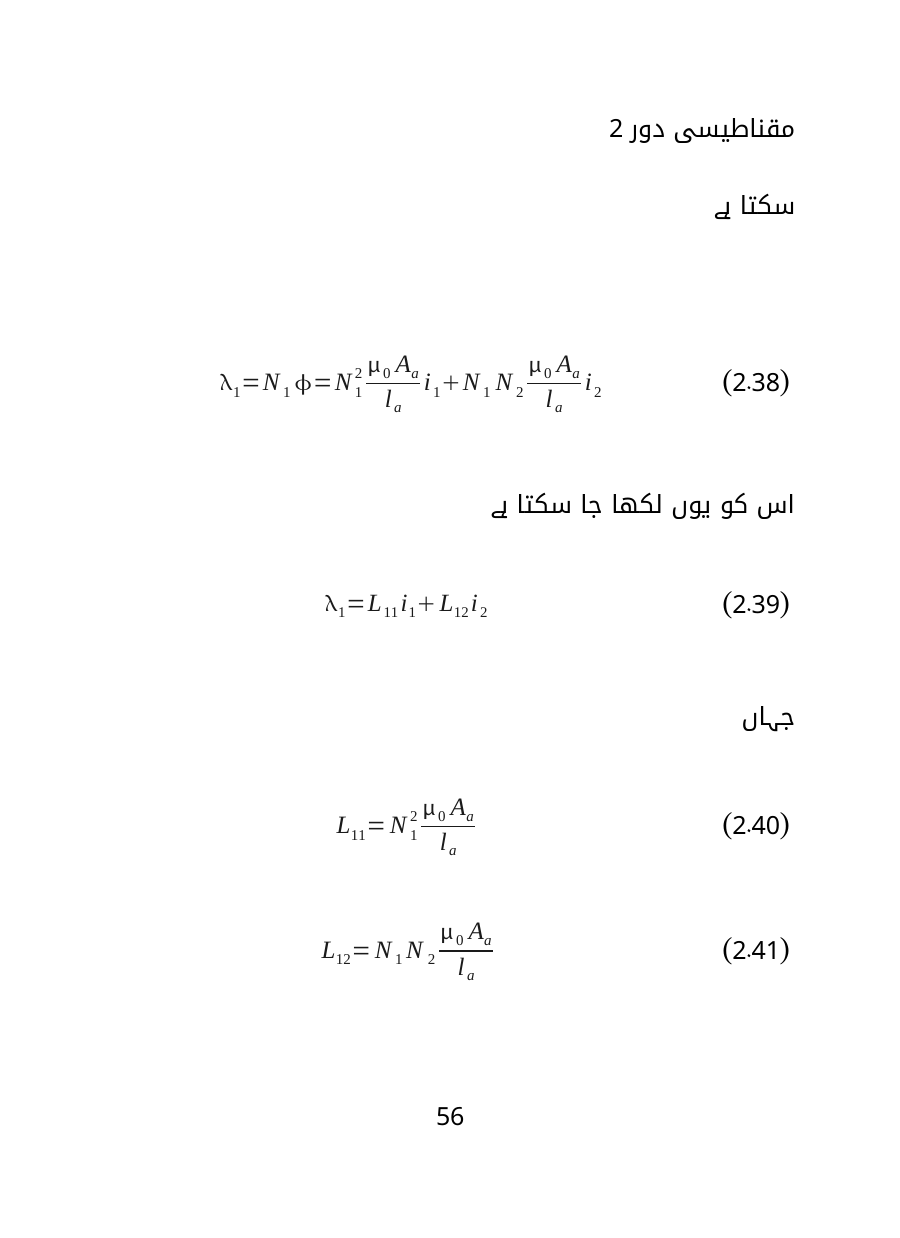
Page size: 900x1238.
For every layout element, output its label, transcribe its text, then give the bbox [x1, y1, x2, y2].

table_header [105, 345, 707, 435]
table_header (2.39) [698, 575, 795, 647]
table_header [105, 575, 698, 647]
table_header (2.41) [701, 912, 795, 1002]
table_header (2.38) [707, 345, 795, 435]
table_header [105, 787, 698, 878]
text یہاںدونوں لچھوں کے مجموعی مقناطیسی دباؤ یعنی سے پیدا ہونے والا مقناطیسی رو ہے۔ اس مقناطیسی رو کی ان لچھوں کے ساتھ ملاپ کو یوں لکھا جا سکتا ہے [105, 182, 795, 230]
table_header [105, 912, 701, 1002]
text جہاں [105, 693, 795, 741]
table_header (2.40) [698, 787, 795, 878]
text اس کو یوں لکھا جا سکتا ہے [105, 481, 795, 529]
